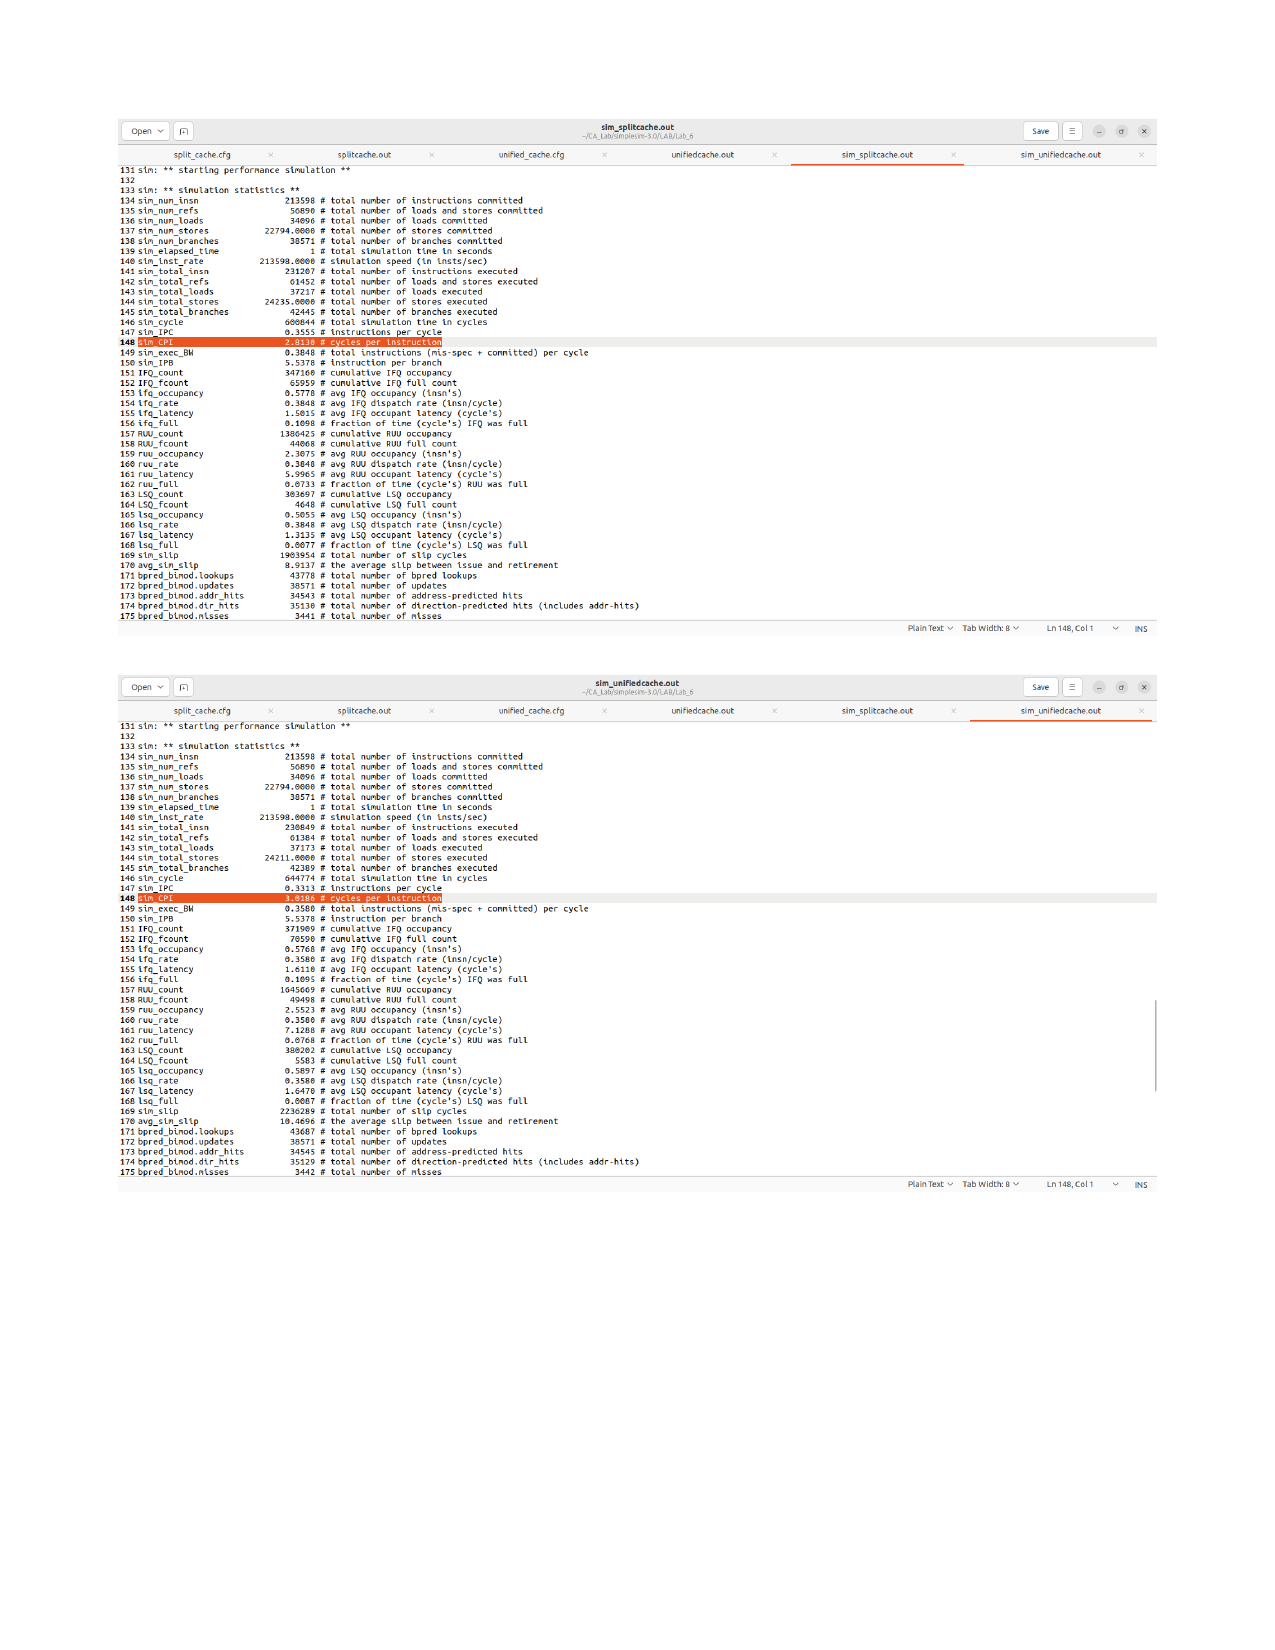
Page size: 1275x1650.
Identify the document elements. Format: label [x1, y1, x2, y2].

picture [118, 674, 1157, 1192]
picture [118, 118, 1157, 636]
